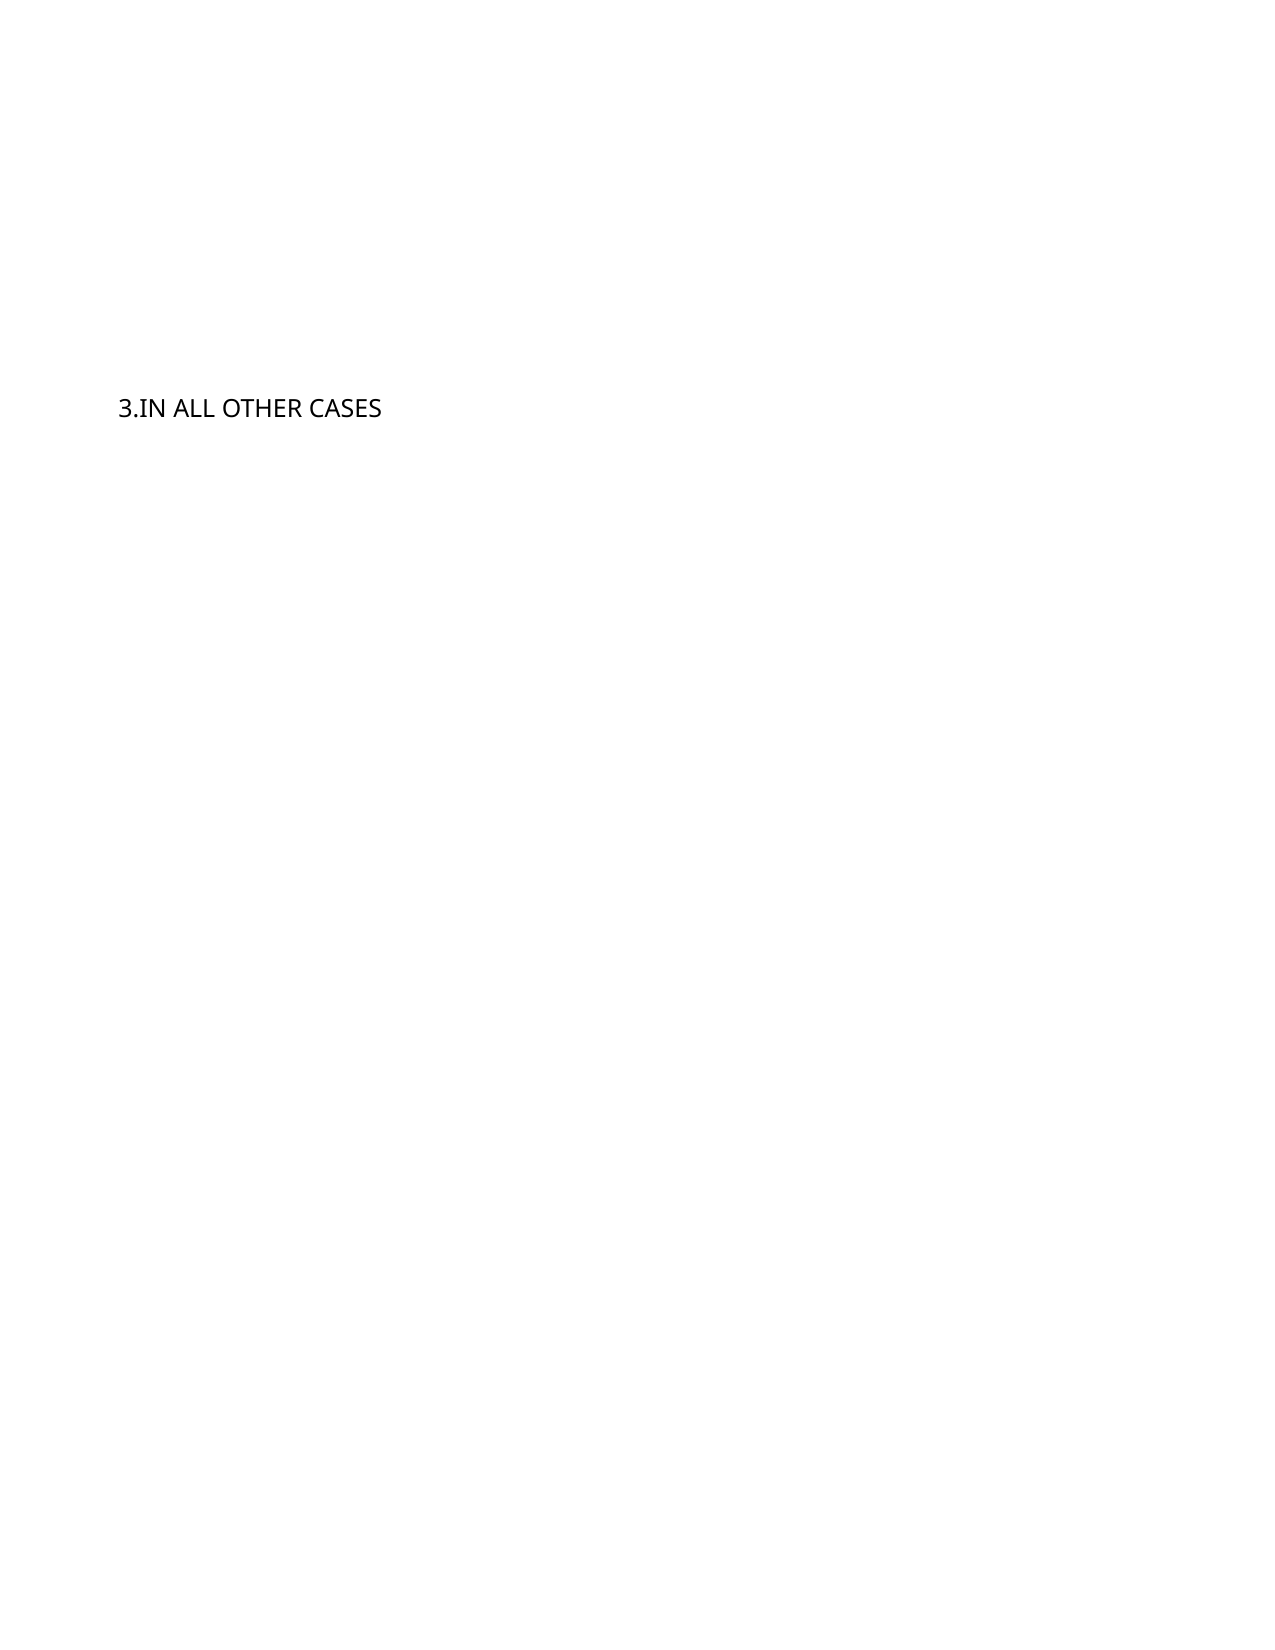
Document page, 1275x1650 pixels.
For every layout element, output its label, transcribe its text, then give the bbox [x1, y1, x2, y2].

list 3.IN ALL OTHER CASES [118, 391, 1157, 425]
